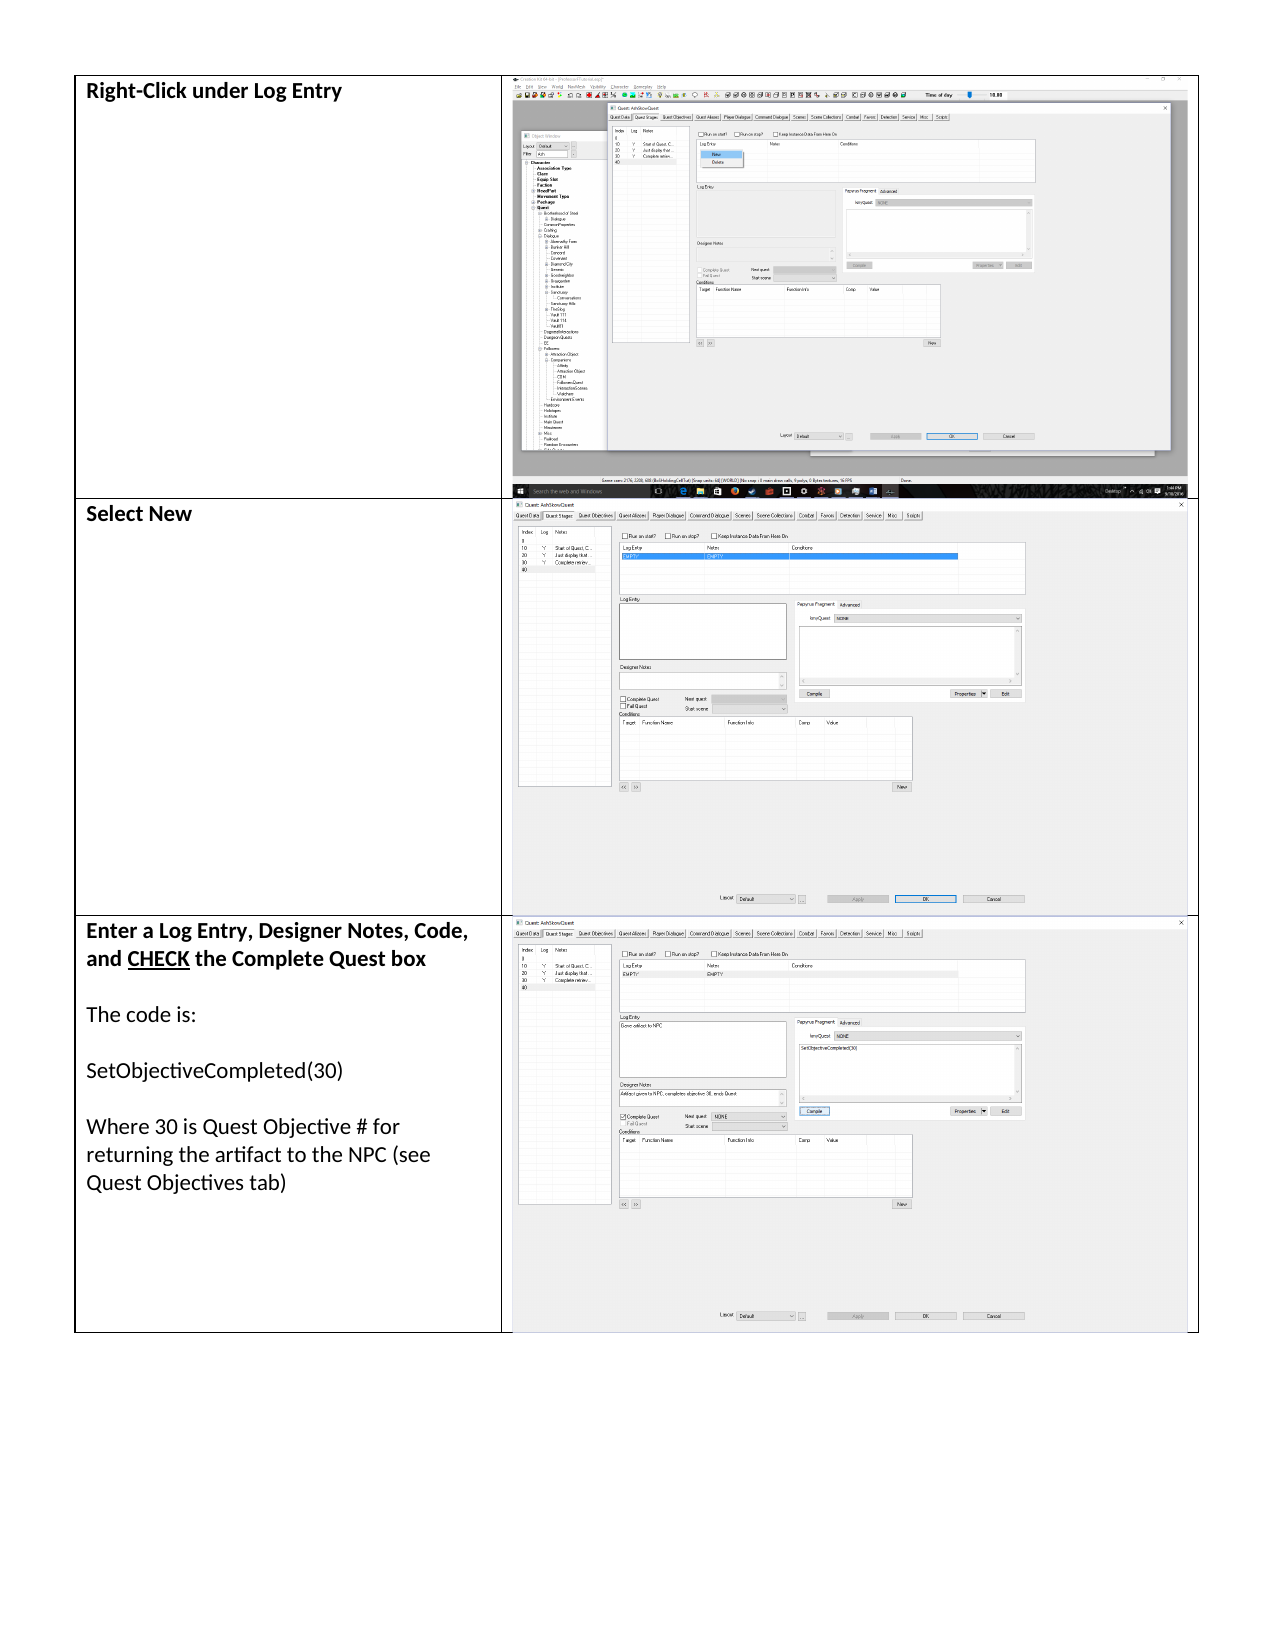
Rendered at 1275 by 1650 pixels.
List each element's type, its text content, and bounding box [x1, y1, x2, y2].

table_cell [502, 76, 512, 498]
table_cell Select New [76, 499, 501, 915]
table_cell Right-Click under Log Entry [76, 76, 501, 498]
table_cell [1188, 916, 1198, 1332]
table_cell [502, 916, 512, 1332]
table_cell [502, 499, 512, 915]
table_cell [1188, 76, 1198, 498]
table_cell [1188, 499, 1198, 915]
table_cell Enter a Log Entry, Designer Notes, Code, and CHECK the Complete Quest box The code is: SetObjectiveCompleted(30) Where 30 is Quest Objective # for returning the artifact to the NPC (see Quest Objectives tab) [76, 916, 501, 1332]
